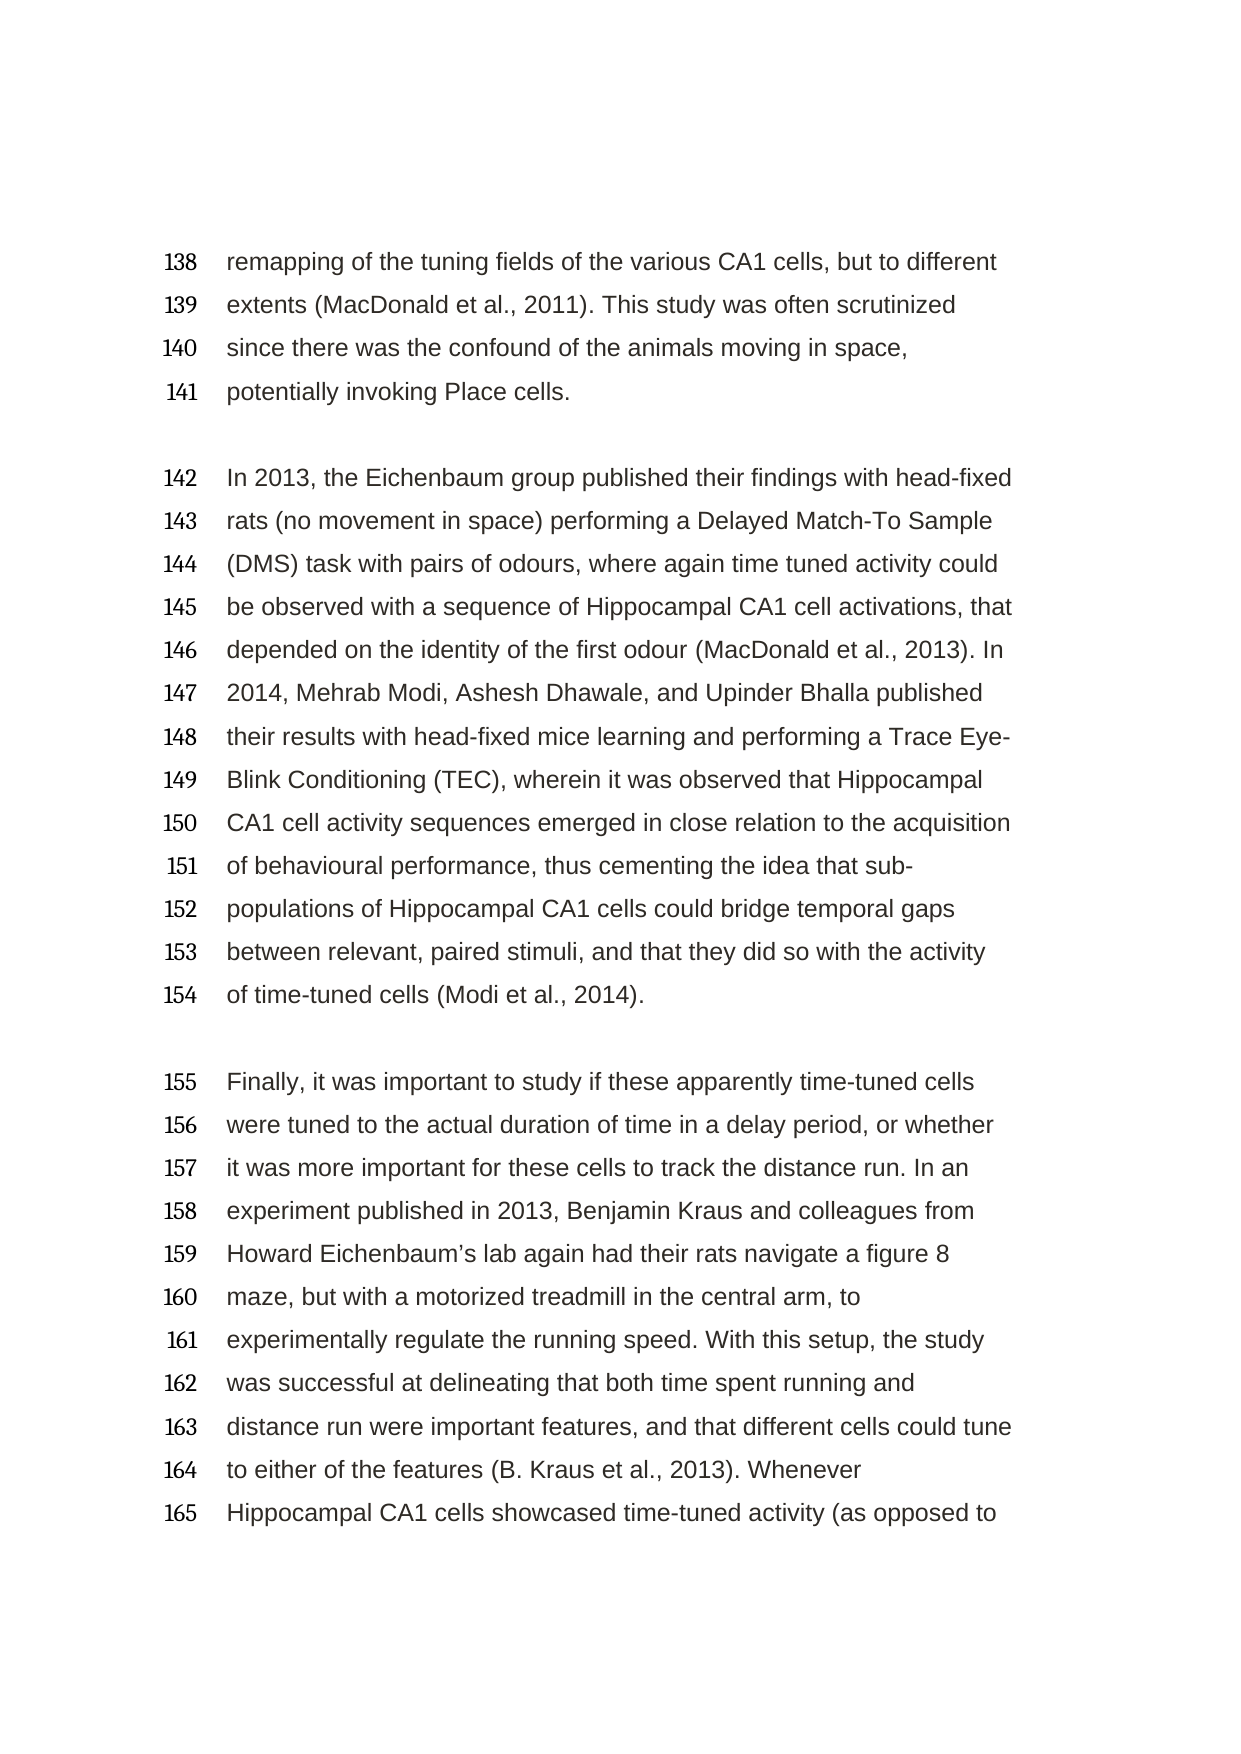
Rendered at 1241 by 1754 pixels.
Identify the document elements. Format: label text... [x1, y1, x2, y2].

text Finally, it was important to study if these apparently time-tuned cells were tuned to the actual duration of time in a delay period, or whether it was more important for these cells to track the distance run. In an experiment published in 2013, Benjamin Kraus and colleagues from Howard Eichenbaum’s lab again had their rats navigate a figure 8 maze, but with a motorized treadmill in the central arm, to experimentally regulate the running speed. With this setup, the study was successful at delineating that both time spent running and distance run were important features, and that different cells could tune to either of the features (B. Kraus et al., 2013)⁠. Whenever Hippocampal CA1 cells showcased time-tuned activity (as opposed to [226, 1067, 1014, 1527]
text remapping of the tuning fields of the various CA1 cells, but to different extents (MacDonald et al., 2011)⁠. This study was often scrutinized since there was the confound of the animals moving in space, potentially invoking Place cells. [226, 247, 1014, 405]
text In 2013, the Eichenbaum group published their findings with head-fixed rats (no movement in space) performing a Delayed Match-To Sample (DMS) task with pairs of odours, where again time tuned activity could be observed with a sequence of Hippocampal CA1 cell activations, that depended on the identity of the first odour (MacDonald et al., 2013)⁠. In 2014, Mehrab Modi, Ashesh Dhawale, and Upinder Bhalla published their results with head-fixed mice learning and performing a Trace Eye-Blink Conditioning (TEC), wherein it was observed that Hippocampal CA1 cell activity sequences emerged in close relation to the acquisition of behavioural performance, thus cementing the idea that sub-populations of Hippocampal CA1 cells could bridge temporal gaps between relevant, paired stimuli, and that they did so with the activity of time-tuned cells (Modi et al., 2014)⁠. [226, 463, 1014, 1009]
